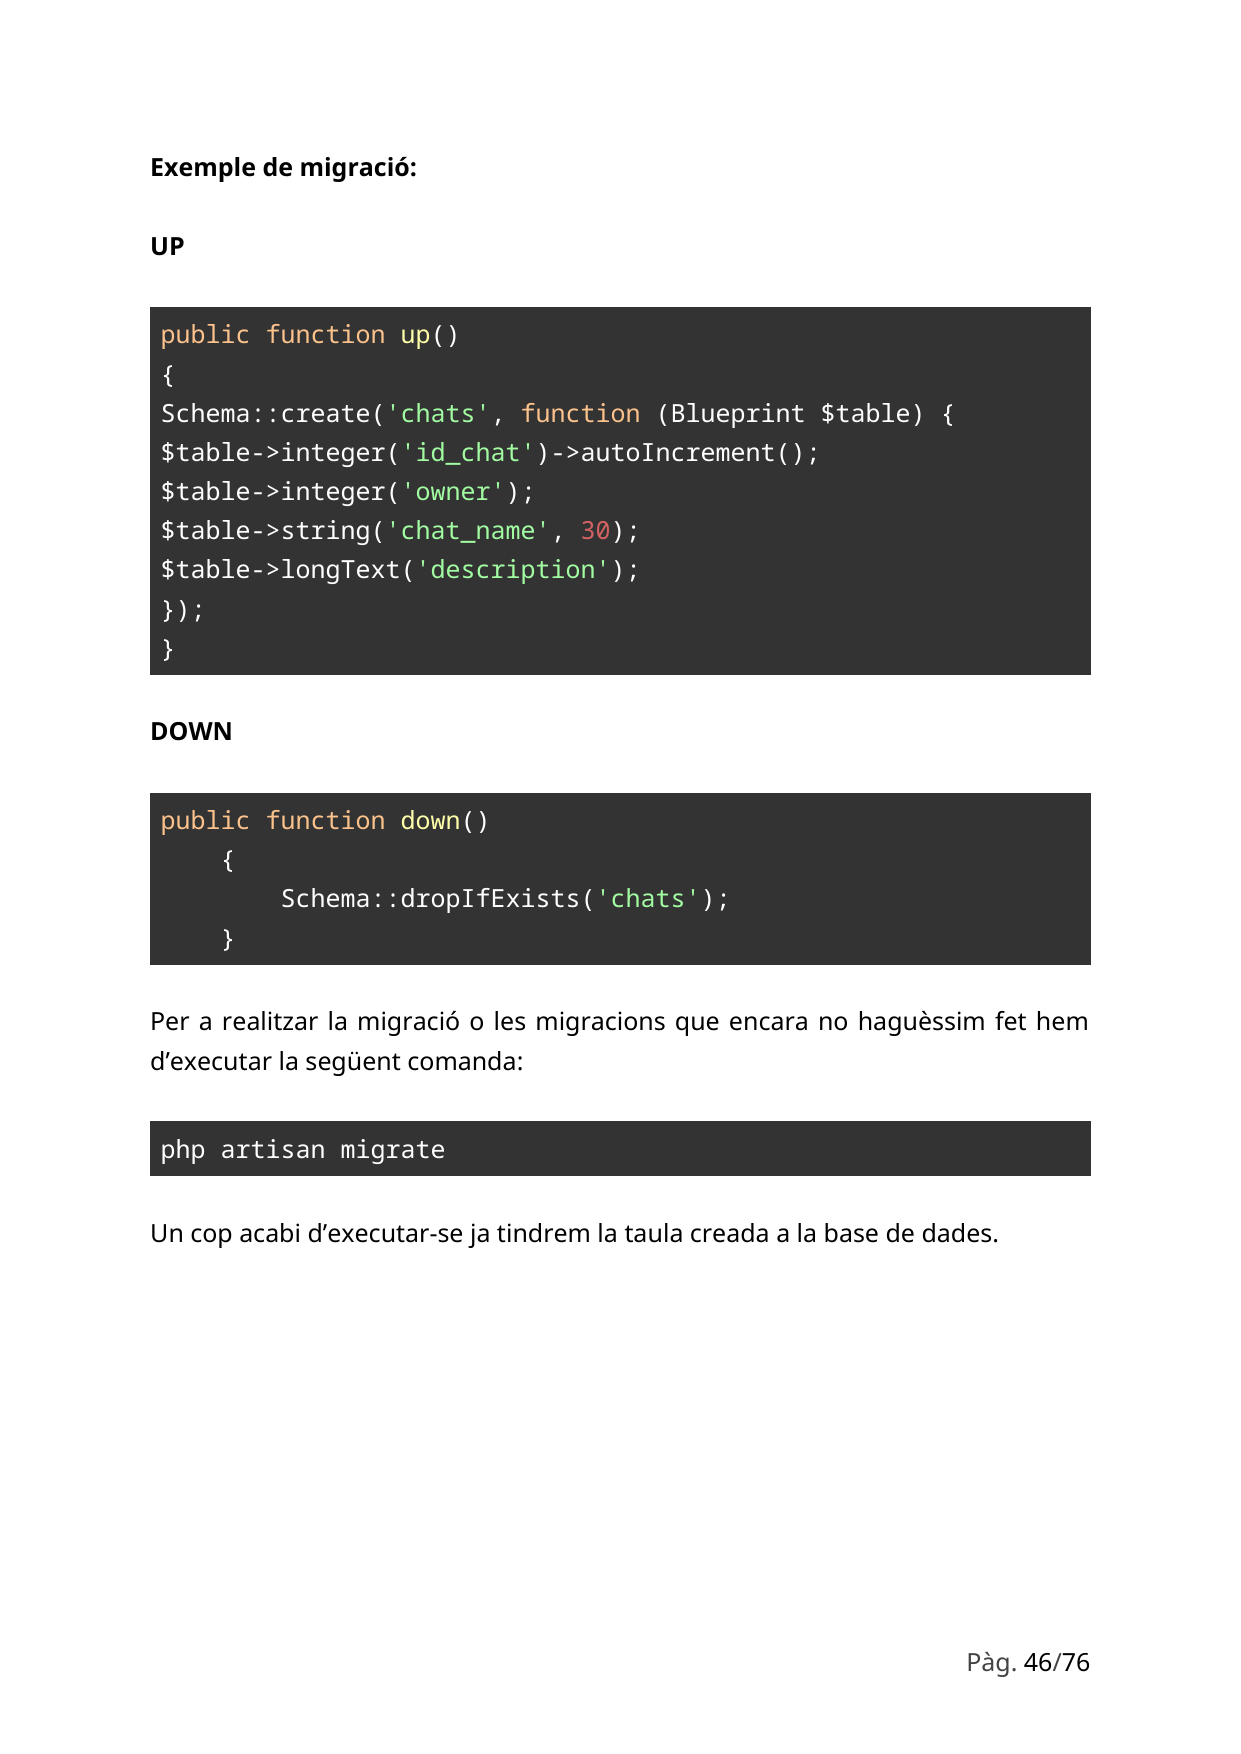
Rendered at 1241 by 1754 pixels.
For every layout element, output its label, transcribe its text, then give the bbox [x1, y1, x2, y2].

text Per a realitzar la migració o les migracions que encara no haguèssim fet hem d’executar la següent comanda: [150, 1004, 1090, 1077]
text Exemple de migració: [150, 150, 1090, 184]
table_header public function up() { Schema::create('chats', function (Blueprint $table) { $table->integer('id_chat')->autoIncrement(); $table->integer('owner'); $table->string('chat_name', 30); $table->longText('description'); }); } [150, 307, 1091, 675]
text UP [150, 228, 1090, 262]
text Un cop acabi d’executar-se ja tindrem la taula creada a la base de dades. [150, 1216, 1090, 1249]
table_header php artisan migrate [150, 1121, 1091, 1176]
text DOWN [150, 714, 1090, 748]
table_header public function down() { Schema::dropIfExists('chats'); } [150, 793, 1091, 965]
